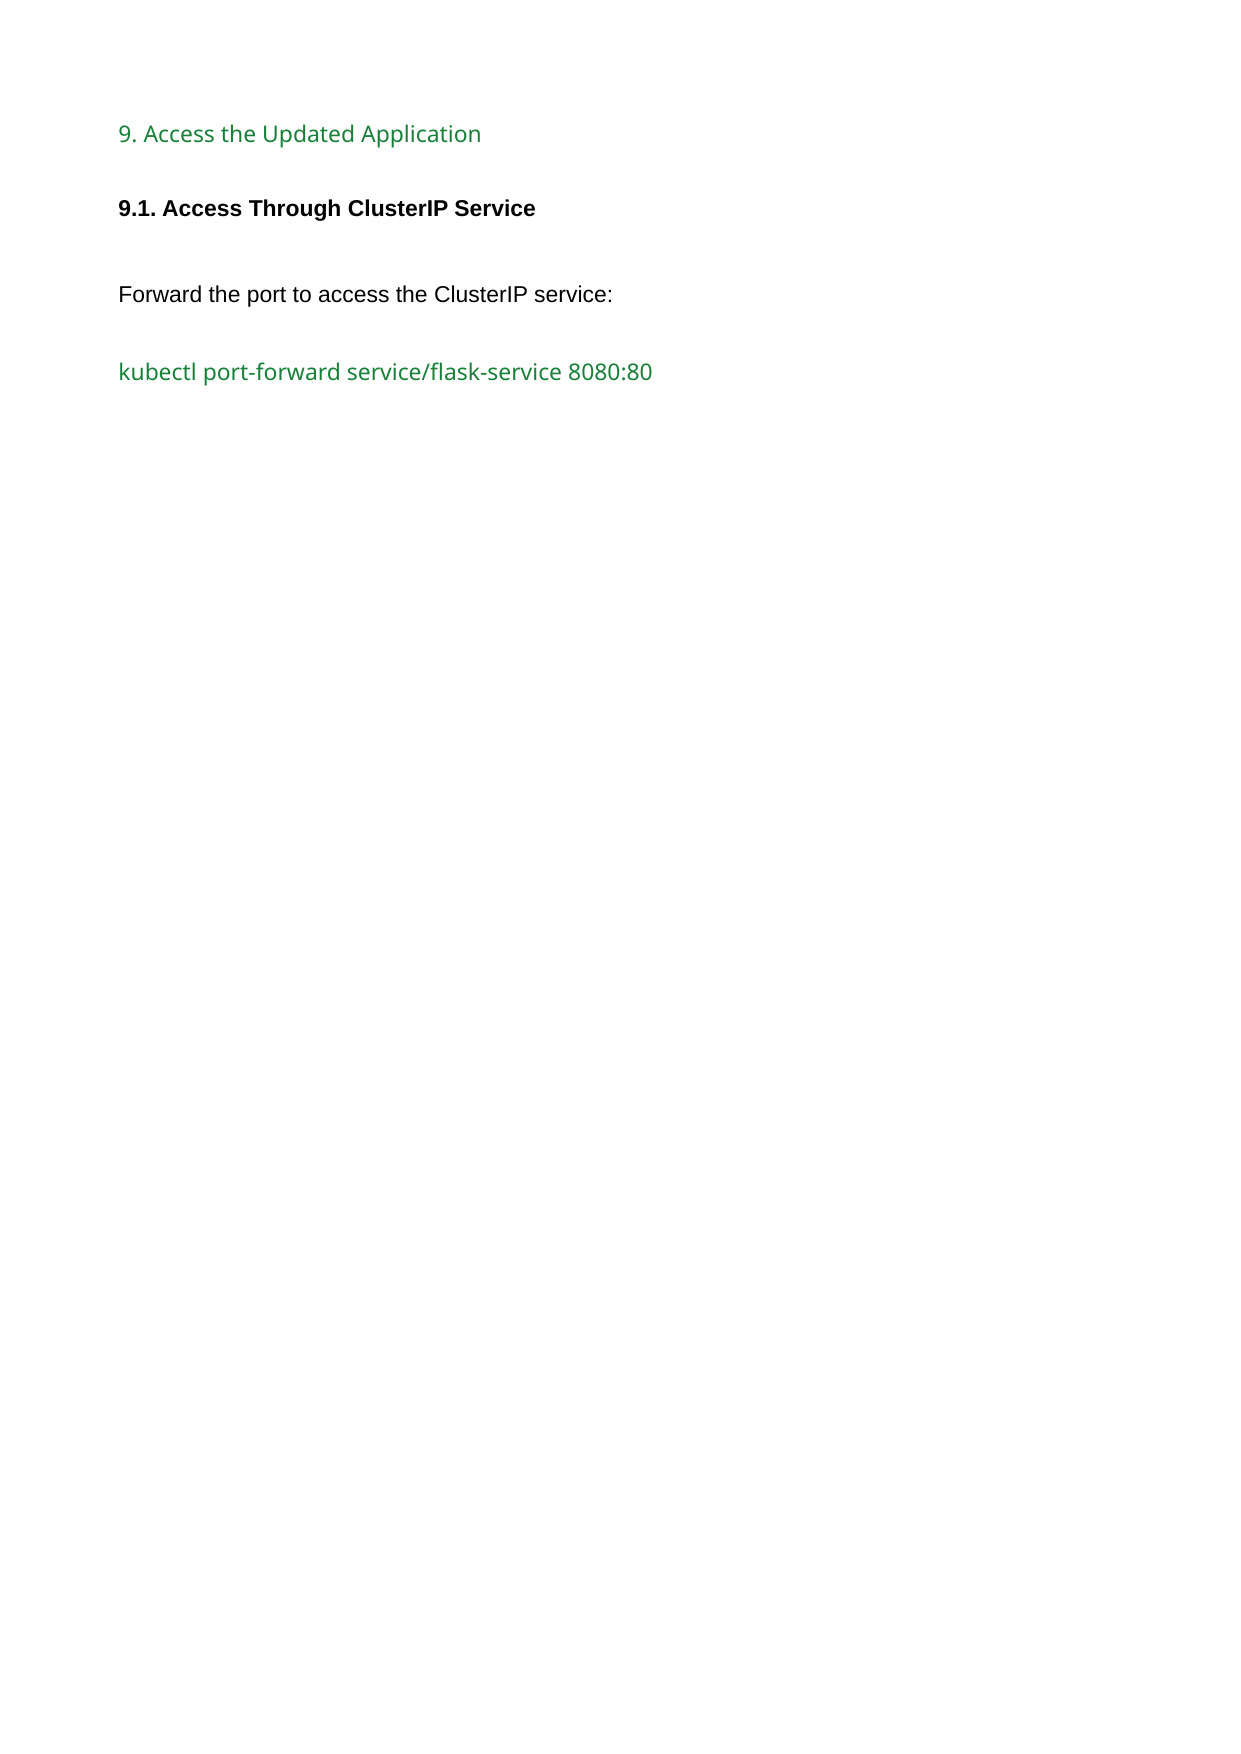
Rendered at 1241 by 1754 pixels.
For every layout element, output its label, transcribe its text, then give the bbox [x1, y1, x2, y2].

text Forward the port to access the ClusterIP service: kubectl port-forward service/flask-service 8080:80 [118, 281, 1122, 387]
text 9.1. Access Through ClusterIP Service [118, 194, 1122, 221]
subtitle 9. Access the Updated Application [118, 118, 1122, 149]
